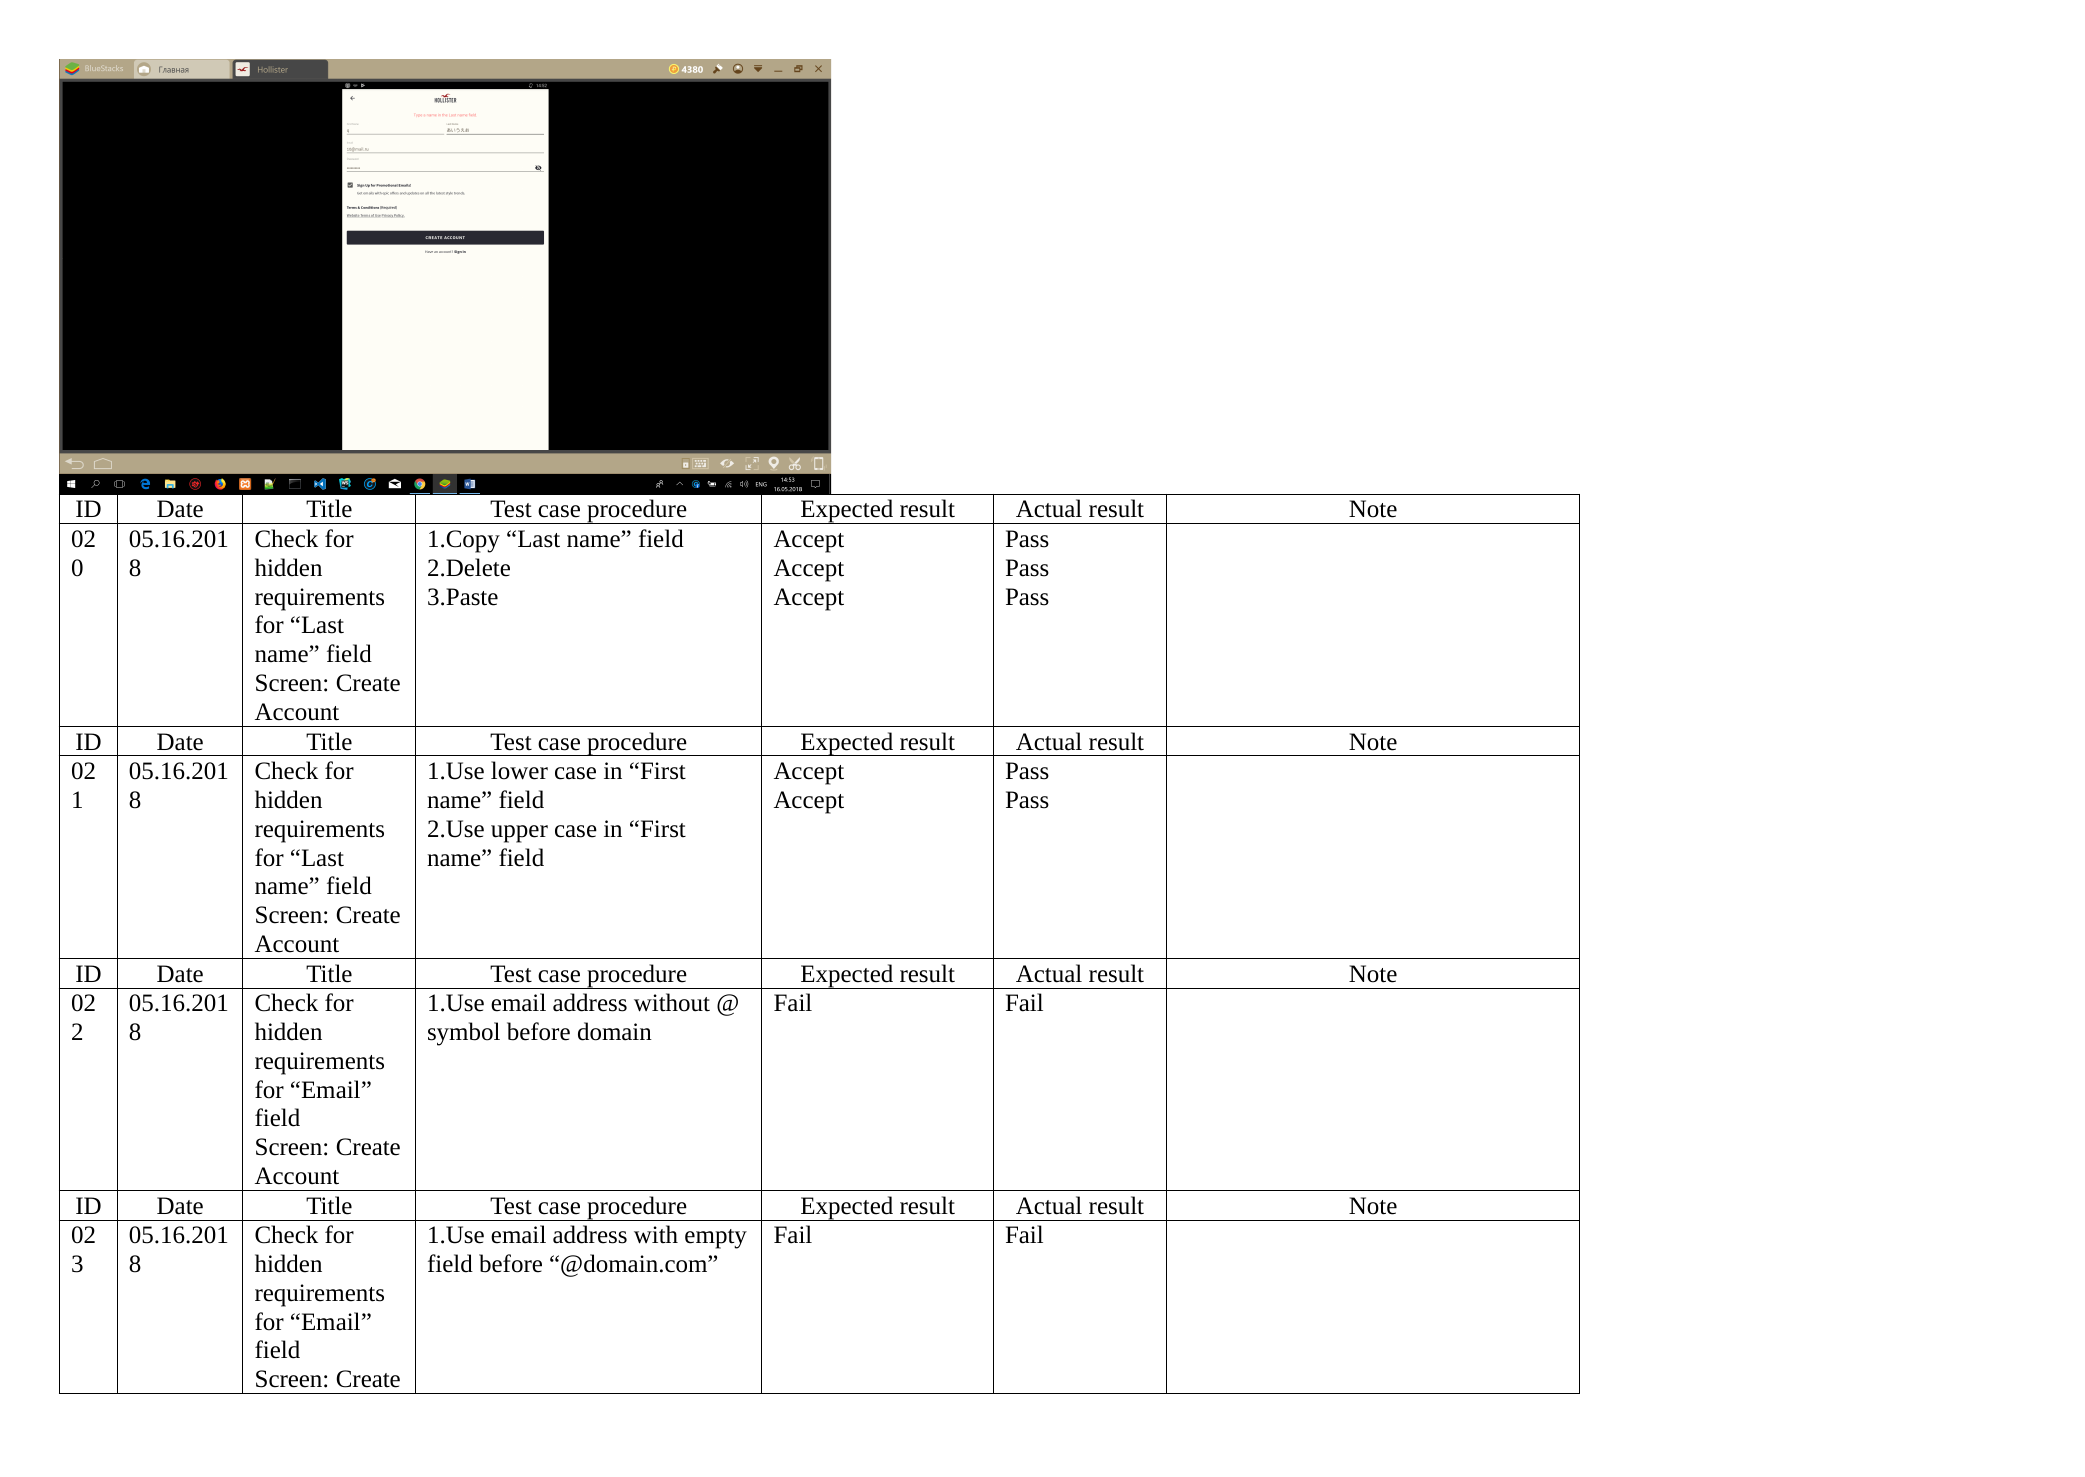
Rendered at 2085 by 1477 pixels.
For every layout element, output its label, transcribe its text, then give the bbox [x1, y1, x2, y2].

table_cell Note [1167, 727, 1579, 755]
table_cell Expected result [762, 1191, 993, 1219]
table_cell Check for hidden requirements for “Last name” field Screen: Create Account [243, 524, 415, 726]
table_cell Title [243, 727, 415, 755]
table_cell 022 [60, 989, 117, 1190]
table_cell 05.16.2018 [118, 524, 242, 726]
picture [59, 59, 832, 494]
table_cell 05.16.2018 [118, 1221, 242, 1393]
table_cell 05.16.2018 [118, 989, 242, 1190]
table_header Expected result [762, 495, 993, 523]
table_cell [1167, 989, 1579, 1190]
table_cell 020 [60, 524, 117, 726]
table_header Actual result [994, 495, 1166, 523]
table_cell ID [60, 727, 117, 755]
table_cell Fail [762, 1221, 993, 1393]
table_cell Test case procedure [416, 959, 761, 987]
table_cell [1167, 1221, 1579, 1393]
table_header Date [118, 495, 242, 523]
table_cell ID [60, 1191, 117, 1219]
table_cell Fail [762, 989, 993, 1190]
table_cell Fail [994, 1221, 1166, 1393]
table_cell Date [118, 959, 242, 987]
table_cell 023 [60, 1221, 117, 1393]
table_cell Note [1167, 959, 1579, 987]
table_cell Actual result [994, 727, 1166, 755]
table_cell Test case procedure [416, 727, 761, 755]
table_cell Pass Pass [994, 756, 1166, 958]
table_cell Expected result [762, 727, 993, 755]
table_cell Expected result [762, 959, 993, 987]
table_cell ID [60, 959, 117, 987]
table_cell Test case procedure [416, 1191, 761, 1219]
table_cell Check for hidden requirements for “Email” field Screen: Create Account [243, 989, 415, 1190]
table_cell Note [1167, 1191, 1579, 1219]
table_cell Date [118, 1191, 242, 1219]
table_cell Title [243, 1191, 415, 1219]
table_header Note [1167, 495, 1579, 523]
table_cell 05.16.2018 [118, 756, 242, 958]
table_cell 1.Use lower case in “First name” field 2.Use upper case in “First name” field [416, 756, 761, 958]
table_cell Title [243, 959, 415, 987]
table_cell Check for hidden requirements for “Last name” field Screen: Create Account [243, 756, 415, 958]
table_cell 1.Use email address with empty field before “@domain.com” [416, 1221, 761, 1393]
table_cell Date [118, 727, 242, 755]
table_cell [1167, 524, 1579, 726]
table_cell [1167, 756, 1579, 958]
table_cell Accept Accept [762, 756, 993, 958]
table_cell 1.Copy “Last name” field 2.Delete 3.Paste [416, 524, 761, 726]
table_header ID [60, 495, 117, 523]
table_cell Check for hidden requirements for “Email” field Screen: Create [243, 1221, 415, 1393]
table_cell Accept Accept Accept [762, 524, 993, 726]
table_cell Actual result [994, 1191, 1166, 1219]
table_cell Pass Pass Pass [994, 524, 1166, 726]
table_header Test case procedure [416, 495, 761, 523]
table_header Title [243, 495, 415, 523]
table_cell 1.Use email address without @ symbol before domain [416, 989, 761, 1190]
table_cell Actual result [994, 959, 1166, 987]
table_cell 021 [60, 756, 117, 958]
table_cell Fail [994, 989, 1166, 1190]
